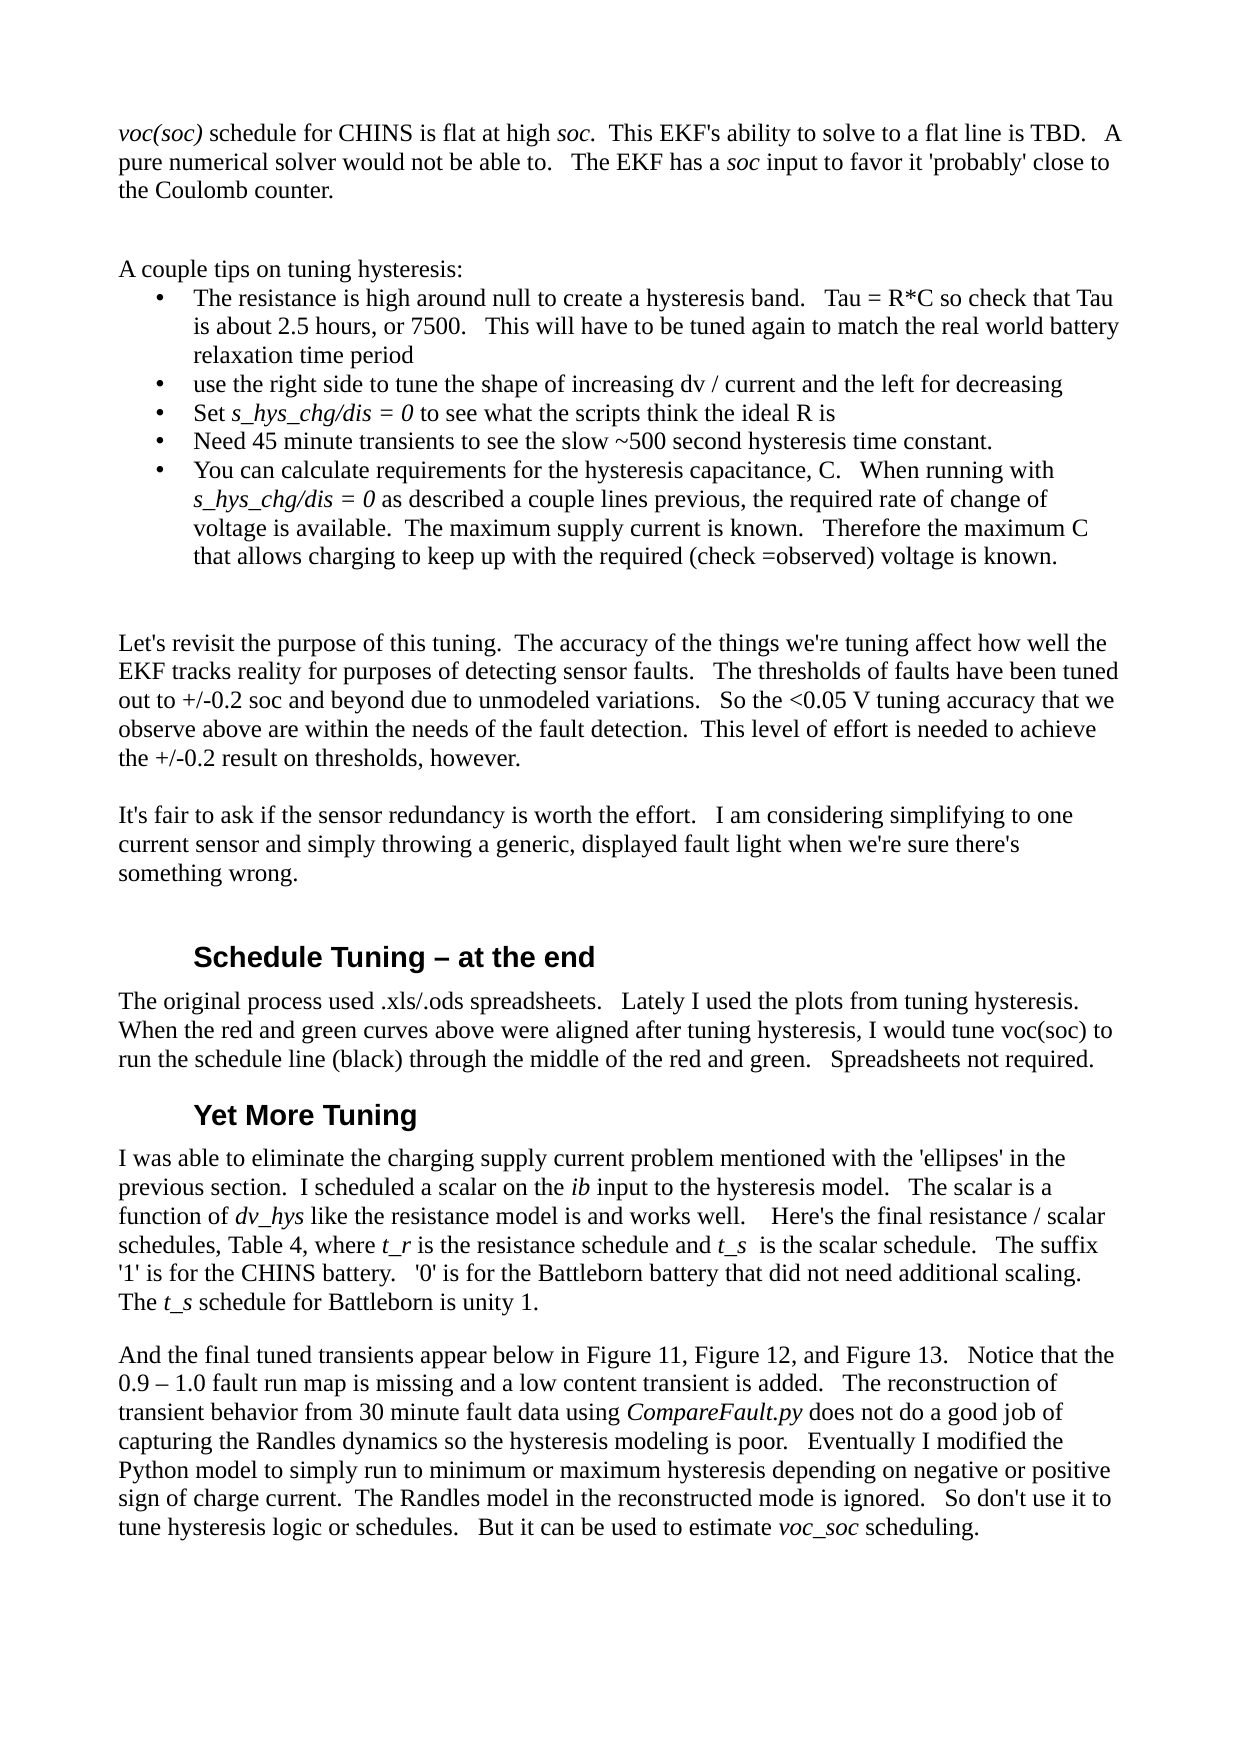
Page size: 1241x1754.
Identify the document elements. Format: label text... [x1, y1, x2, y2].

text I was able to eliminate the charging supply current problem mentioned with the 'ellipses' in the previous section. I scheduled a scalar on the ib input to the hysteresis model. The scalar is a function of dv_hys like the resistance model is and works well. Here's the final resistance / scalar schedules, Table 4, where t_r is the resistance schedule and t_s is the scalar schedule. The suffix '1' is for the CHINS battery. '0' is for the Battleborn battery that did not need additional scaling. The t_s schedule for Battleborn is unity 1. [118, 1143, 1122, 1316]
text voc(soc) schedule for CHINS is flat at high soc. This EKF's ability to solve to a flat line is TBD. A pure numerical solver would not be able to. The EKF has a soc input to favor it 'probably' close to the Coulomb counter. [118, 118, 1122, 204]
list Set s_hys_chg/dis = 0 to see what the scripts think the ideal R is [156, 398, 1122, 426]
subtitle Yet More Tuning [118, 1097, 1122, 1131]
text And the final tuned transients appear below in Figure 11, Figure 12, and Figure 13. Notice that the 0.9 – 1.0 fault run map is missing and a low content transient is added. The reconstruction of transient behavior from 30 minute fault data using CompareFault.py does not do a good job of capturing the Randles dynamics so the hysteresis modeling is poor. Eventually I modified the Python model to simply run to minimum or maximum hysteresis depending on negative or positive sign of charge current. The Randles model in the reconstructed mode is ignored. So don't use it to tune hysteresis logic or schedules. But it can be used to estimate voc_soc scheduling. [118, 1340, 1122, 1541]
list Need 45 minute transients to see the slow ~500 second hysteresis time constant. [156, 426, 1122, 455]
text A couple tips on tuning hysteresis: [118, 254, 1122, 283]
text The original process used .xls/.ods spreadsheets. Lately I used the plots from tuning hysteresis. When the red and green curves above were aligned after tuning hysteresis, I would tune voc(soc) to run the schedule line (black) through the middle of the red and green. Spreadsheets not required. [118, 986, 1122, 1072]
list You can calculate requirements for the hysteresis capacitance, C. When running with s_hys_chg/dis = 0 as described a couple lines previous, the required rate of change of voltage is available. The maximum supply current is known. Therefore the maximum C that allows charging to keep up with the required (check =observed) voltage is known. [156, 455, 1122, 570]
text Let's revisit the purpose of this tuning. The accuracy of the things we're tuning affect how well the EKF tracks reality for purposes of detecting sensor faults. The thresholds of faults have been tuned out to +/-0.2 soc and beyond due to unmodeled variations. So the <0.05 V tuning accuracy that we observe above are within the needs of the fault detection. This level of effort is needed to achieve the +/-0.2 result on thresholds, however. [118, 628, 1122, 771]
list The resistance is high around null to create a hysteresis band. Tau = R*C so check that Tau is about 2.5 hours, or 7500. This will have to be tuned again to match the real world battery relaxation time period [156, 283, 1122, 369]
subtitle Schedule Tuning – at the end [118, 940, 1122, 974]
text It's fair to ask if the sensor redundancy is worth the effort. I am considering simplifying to one current sensor and simply throwing a generic, displayed fault light when we're sure there's something wrong. [118, 800, 1122, 886]
list use the right side to tune the shape of increasing dv / current and the left for decreasing [156, 369, 1122, 398]
